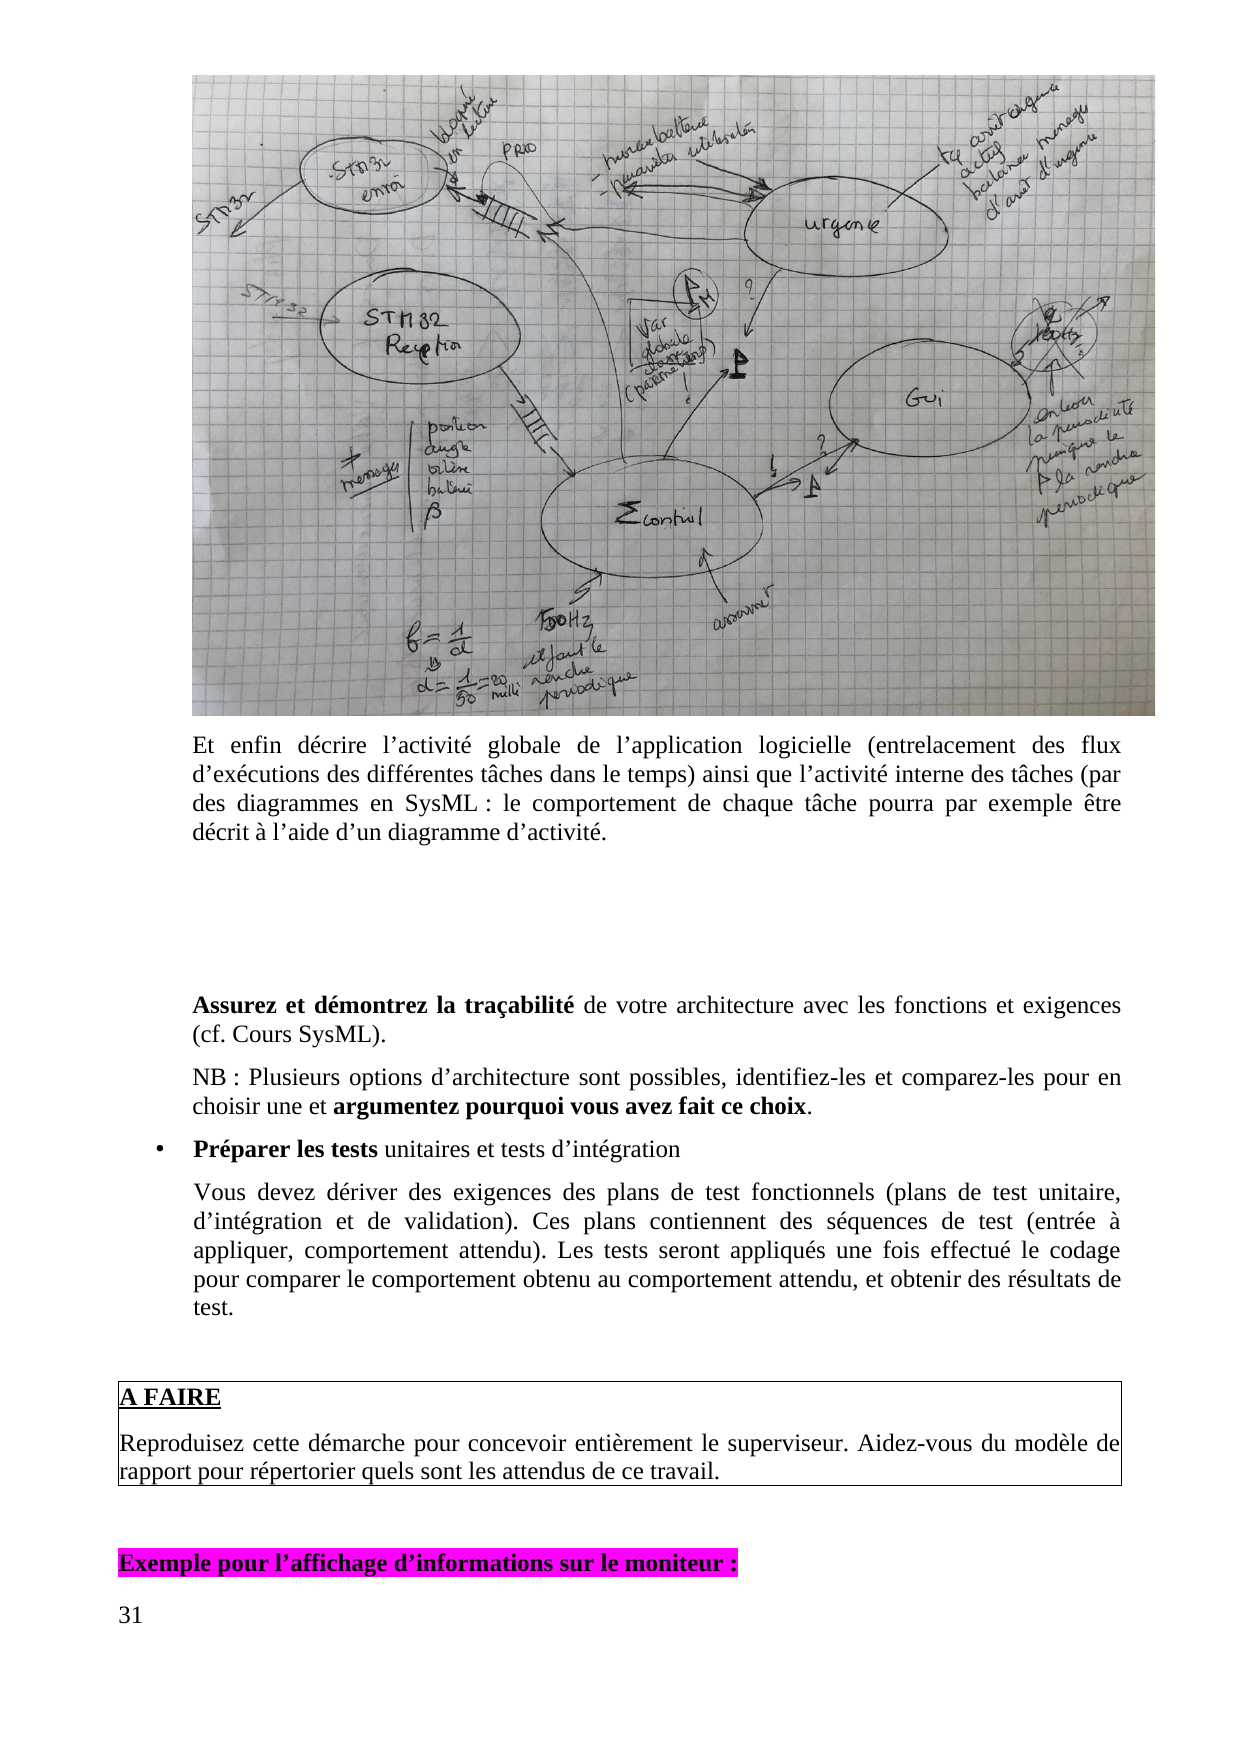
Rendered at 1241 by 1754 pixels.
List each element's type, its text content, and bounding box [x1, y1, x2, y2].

text Exemple pour l’affichage d’informations sur le moniteur : [118, 1548, 1122, 1577]
text Vous devez dériver des exigences des plans de test fonctionnels (plans de test unitaire, d’intégration et de validation). Ces plans contiennent des séquences de test (entrée à appliquer, comportement attendu). Les tests seront appliqués une fois effectué le codage pour comparer le comportement obtenu au comportement attendu, et obtenir des résultats de test. [193, 1177, 1122, 1321]
list Préparer les tests unitaires et tests d’intégration [156, 1134, 1122, 1163]
text NB : Plusieurs options d’architecture sont possibles, identifiez-les et comparez-les pour en choisir une et argumentez pourquoi vous avez fait ce choix. [192, 1062, 1122, 1119]
text A FAIRE [119, 1382, 1121, 1411]
picture [192, 75, 1156, 716]
text Et enfin décrire l’activité globale de l’application logicielle (entrelacement des flux d’exécutions des différentes tâches dans le temps) ainsi que l’activité interne des tâches (par des diagrammes en SysML : le comportement de chaque tâche pourra par exemple être décrit à l’aide d’un diagramme d’activité. [192, 730, 1122, 845]
text Assurez et démontrez la traçabilité de votre architecture avec les fonctions et exigences (cf. Cours SysML). [192, 990, 1122, 1047]
text Reproduisez cette démarche pour concevoir entièrement le superviseur. Aidez-vous du modèle de rapport pour répertorier quels sont les attendus de ce travail. [119, 1427, 1121, 1485]
